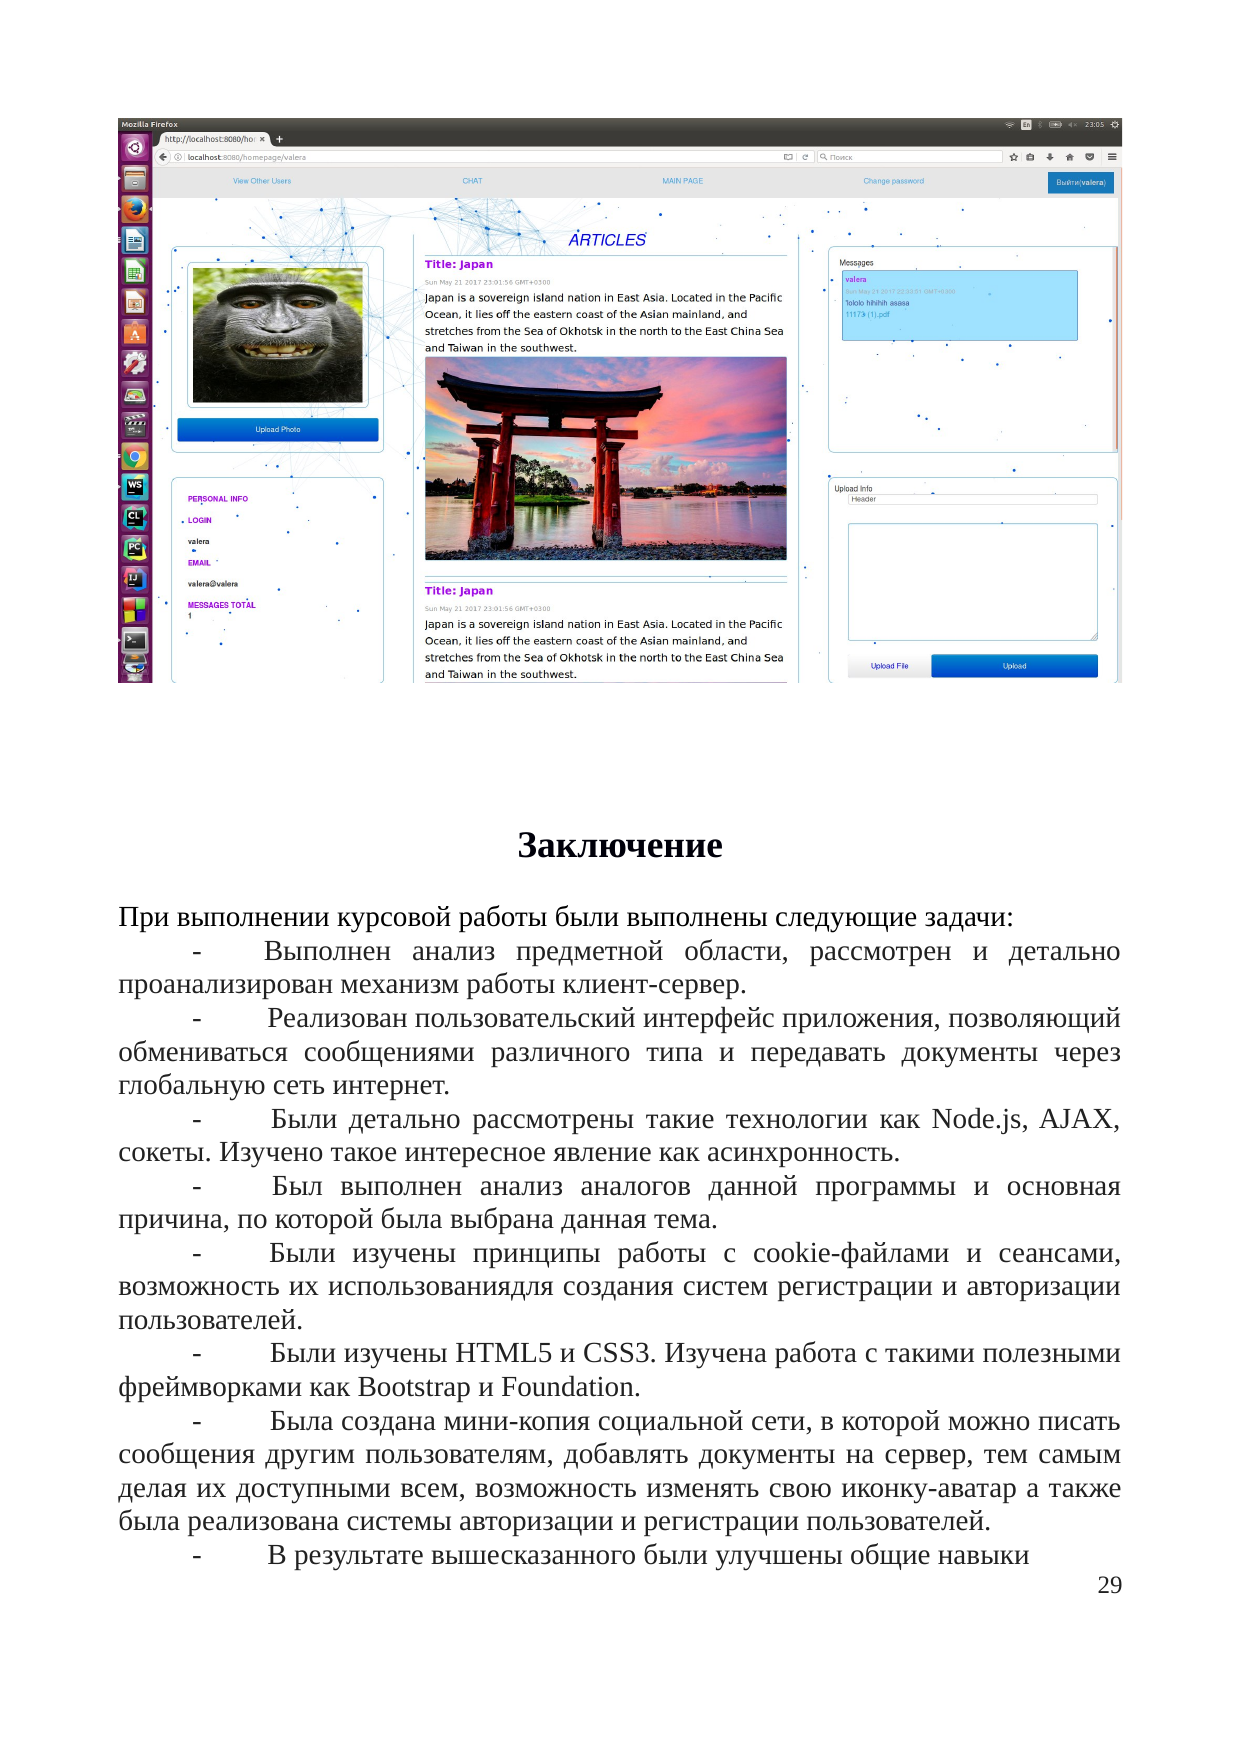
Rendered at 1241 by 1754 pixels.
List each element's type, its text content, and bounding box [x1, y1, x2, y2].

text - Была создана мини-копия социальной сети, в которой можно писать сообщения другим пользователям, добавлять документы на сервер, тем самым делая их доступными всем, возможность изменять свою иконку-аватар а также была реализована системы авторизации и регистрации пользователей. [118, 1403, 1122, 1537]
text - Были изучены HTML5 и CSS3. Изучена работа с такими полезными фреймворками как Bootstrap и Foundation. [118, 1336, 1122, 1403]
text - Реализован пользовательский интерфейс приложения, позволяющий обмениваться сообщениями различного типа и передавать документы через глобальную сеть интернет. [118, 1000, 1122, 1101]
text При выполнении курсовой работы были выполнены следующие задачи: [118, 899, 1122, 933]
text - Были детально рассмотрены такие технологии как Node.js, AJAX, сокеты. Изучено такое интересное явление как асинхронность. [118, 1101, 1122, 1168]
text - Выполнен анализ предметной области, рассмотрен и детально проанализирован механизм работы клиент-сервер. [118, 933, 1122, 1000]
text - Были изучены принципы работы с cookie-файлами и сеансами, возможность их использованиядля создания систем регистрации и авторизации пользователей. [118, 1235, 1122, 1336]
text - В результате вышесказанного были улучшены общие навыки [118, 1537, 1122, 1570]
picture [118, 118, 1123, 683]
text 29 [118, 1570, 1122, 1599]
subtitle Заключение [118, 823, 1122, 866]
text - Был выполнен анализ аналогов данной программы и основная причина, по которой была выбрана данная тема. [118, 1168, 1122, 1235]
